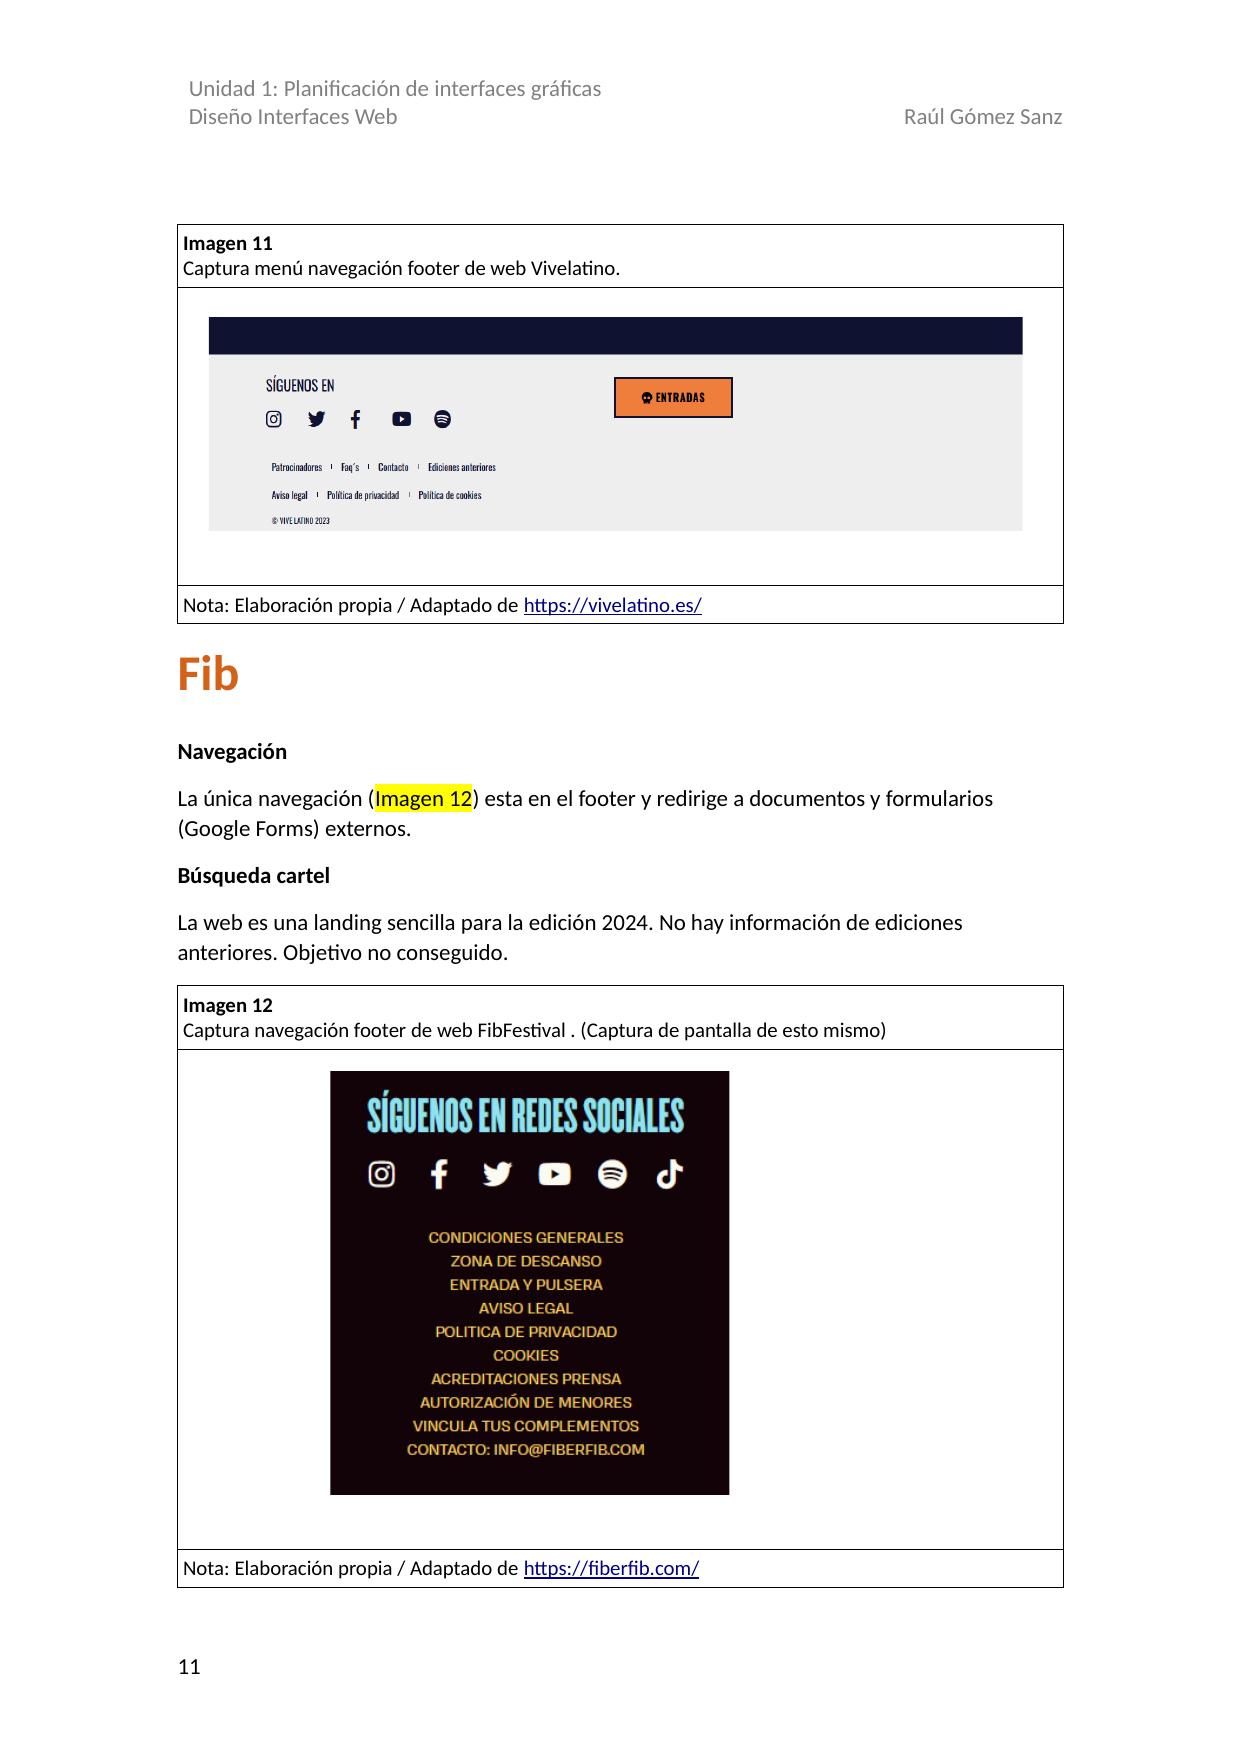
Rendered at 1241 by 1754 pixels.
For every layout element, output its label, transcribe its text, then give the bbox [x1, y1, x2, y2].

table_cell Nota: Elaboración propia / Adaptado de https://vivelatino.es/ [178, 586, 1063, 623]
table_cell Nota: Elaboración propia / Adaptado de https://fiberfib.com/ [178, 1550, 1063, 1587]
text La única navegación (Imagen 12) esta en el footer y redirige a documentos y formularios (Google Forms) externos. [177, 784, 1063, 842]
subtitle Fib [177, 642, 1063, 703]
text Navegación [177, 737, 1063, 765]
table_header Imagen 12 Captura navegación footer de web FibFestival . (Captura de pantalla de esto mismo) [178, 986, 1063, 1048]
table_header Imagen 11 Captura menú navegación footer de web Vivelatino. [178, 225, 1063, 287]
table_cell [178, 1050, 1063, 1549]
picture [330, 1071, 730, 1495]
table_cell [178, 288, 1063, 585]
text La web es una landing sencilla para la edición 2024. No hay información de ediciones anteriores. Objetivo no conseguido. [177, 908, 1063, 966]
picture [208, 317, 1023, 531]
text Búsqueda cartel [177, 861, 1063, 889]
